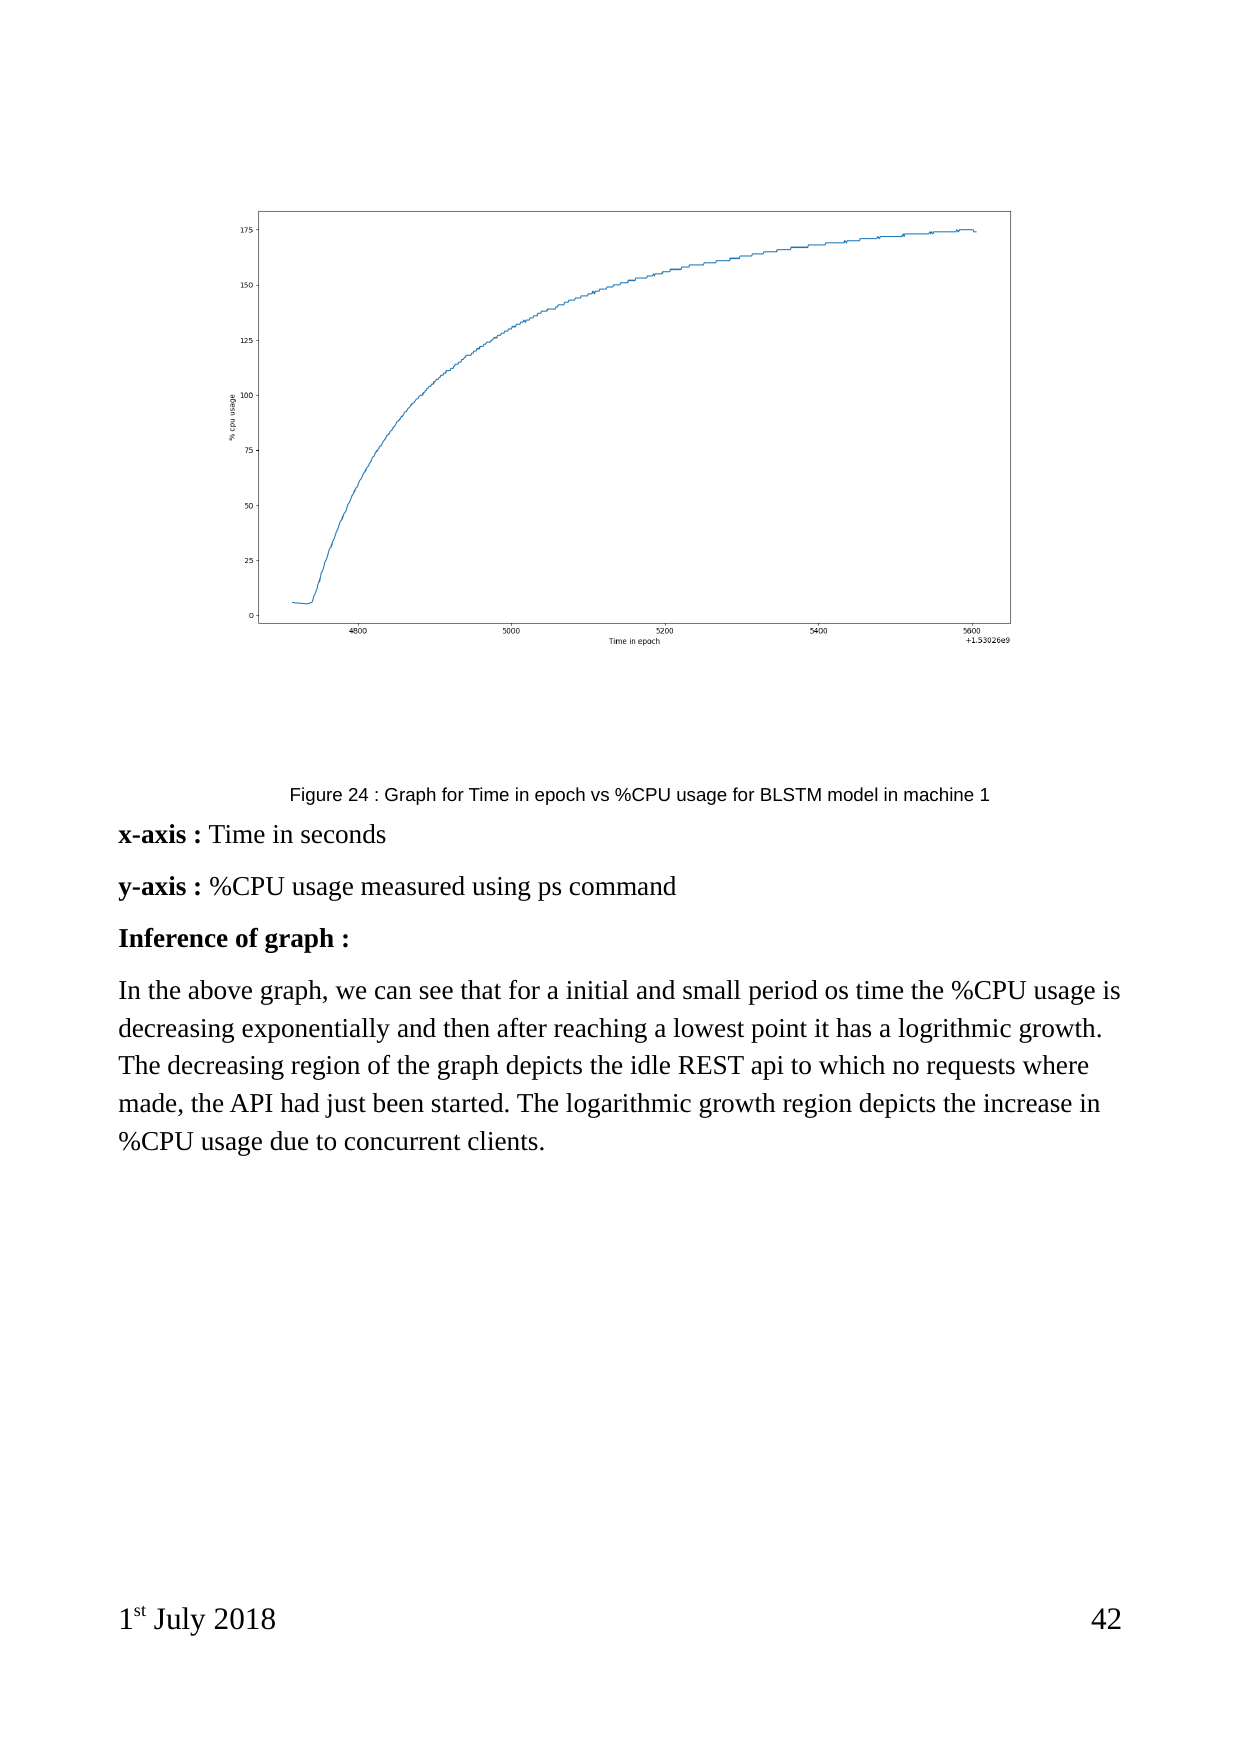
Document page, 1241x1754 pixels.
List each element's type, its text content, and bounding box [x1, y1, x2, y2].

text Inference of graph : [118, 922, 1122, 953]
text In the above graph, we can see that for a initial and small period os time the %CPU usage is decreasing exponentially and then after reaching a lowest point it has a logrithmic growth. The decreasing region of the graph depicts the idle REST api to which no requests where made, the API had just been started. The logarithmic growth region depicts the increase in %CPU usage due to concurrent clients. [118, 974, 1122, 1156]
text x-axis : Time in seconds [118, 817, 1122, 849]
subtitle Figure 24 : Graph for Time in epoch vs %CPU usage for BLSTM model in machine 1 [118, 783, 1122, 805]
text y-axis : %CPU usage measured using ps command [118, 870, 1122, 901]
picture [142, 159, 1098, 673]
